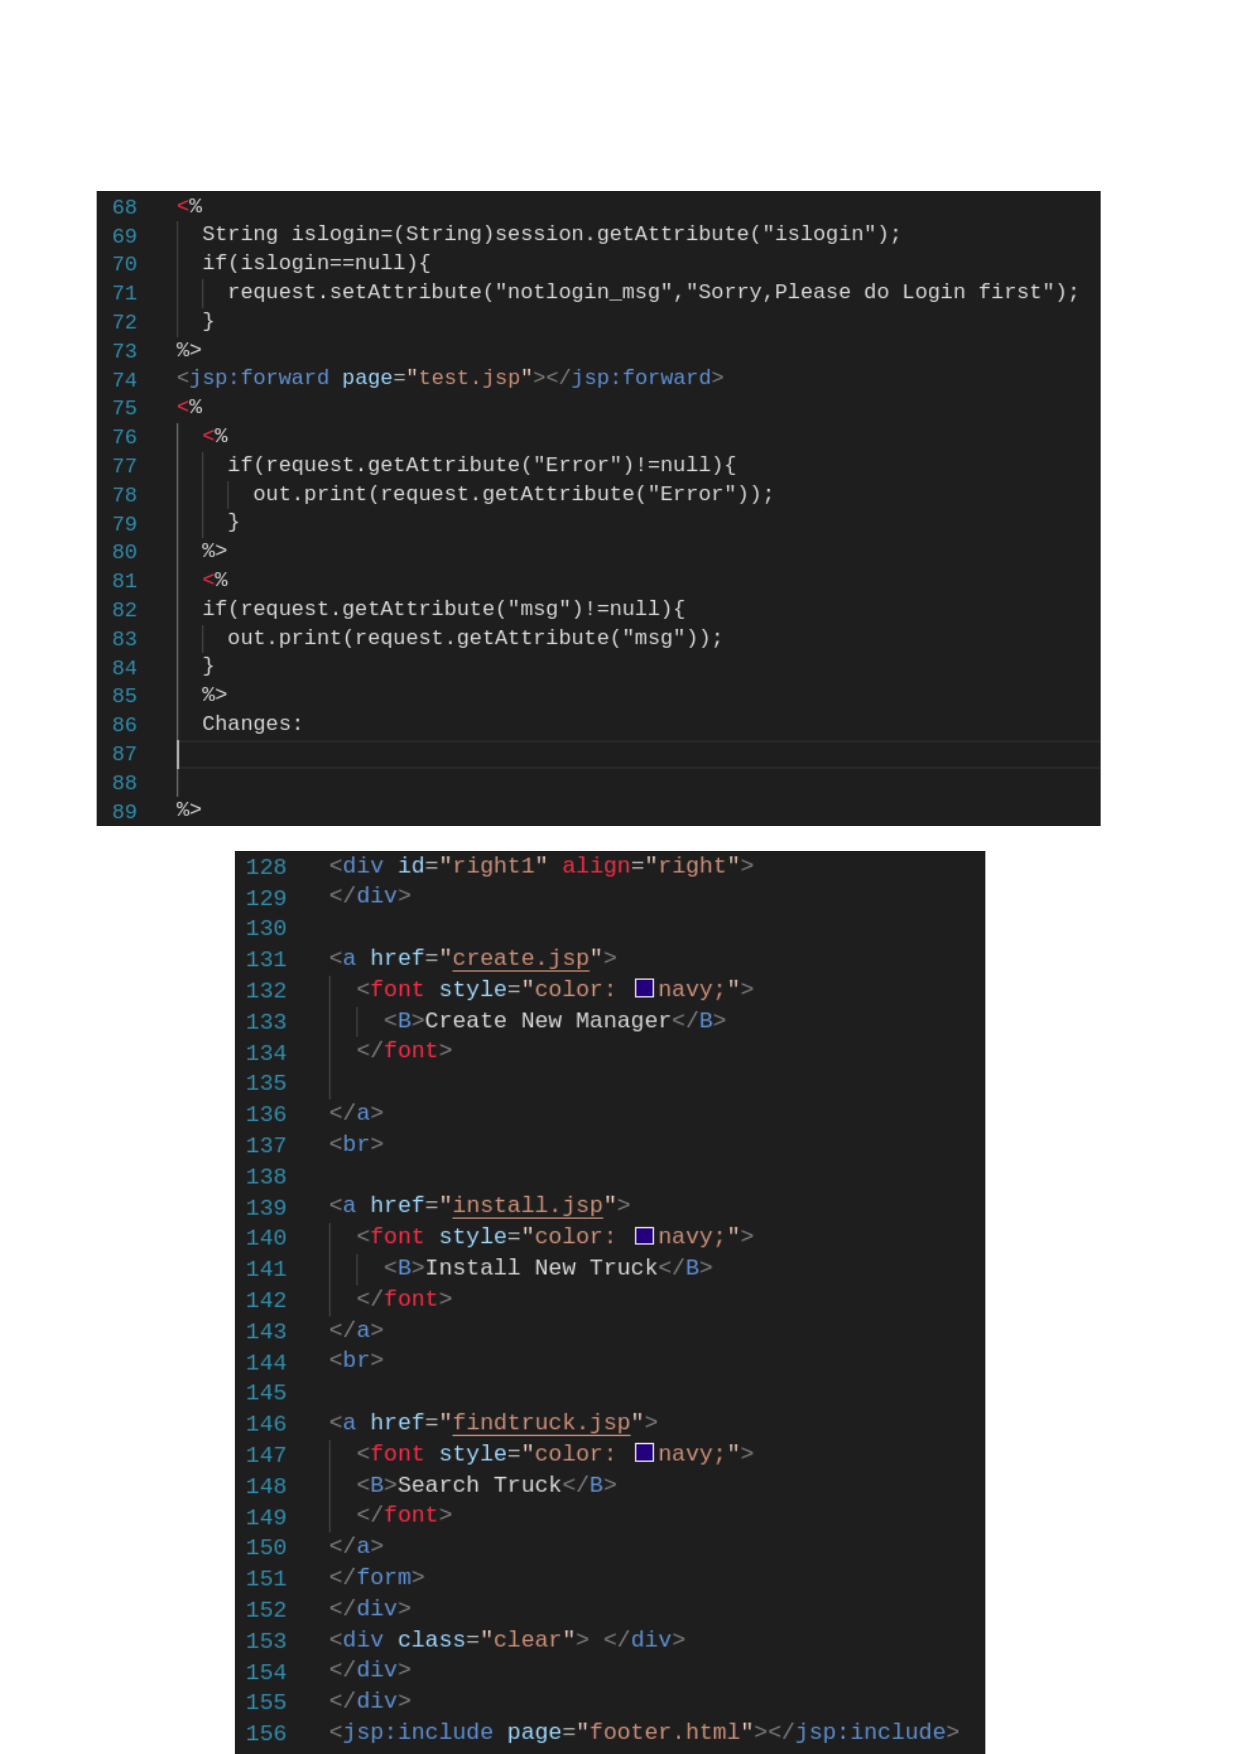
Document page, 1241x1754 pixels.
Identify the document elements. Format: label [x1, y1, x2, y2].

picture [96, 191, 1101, 826]
picture [234, 851, 986, 1754]
